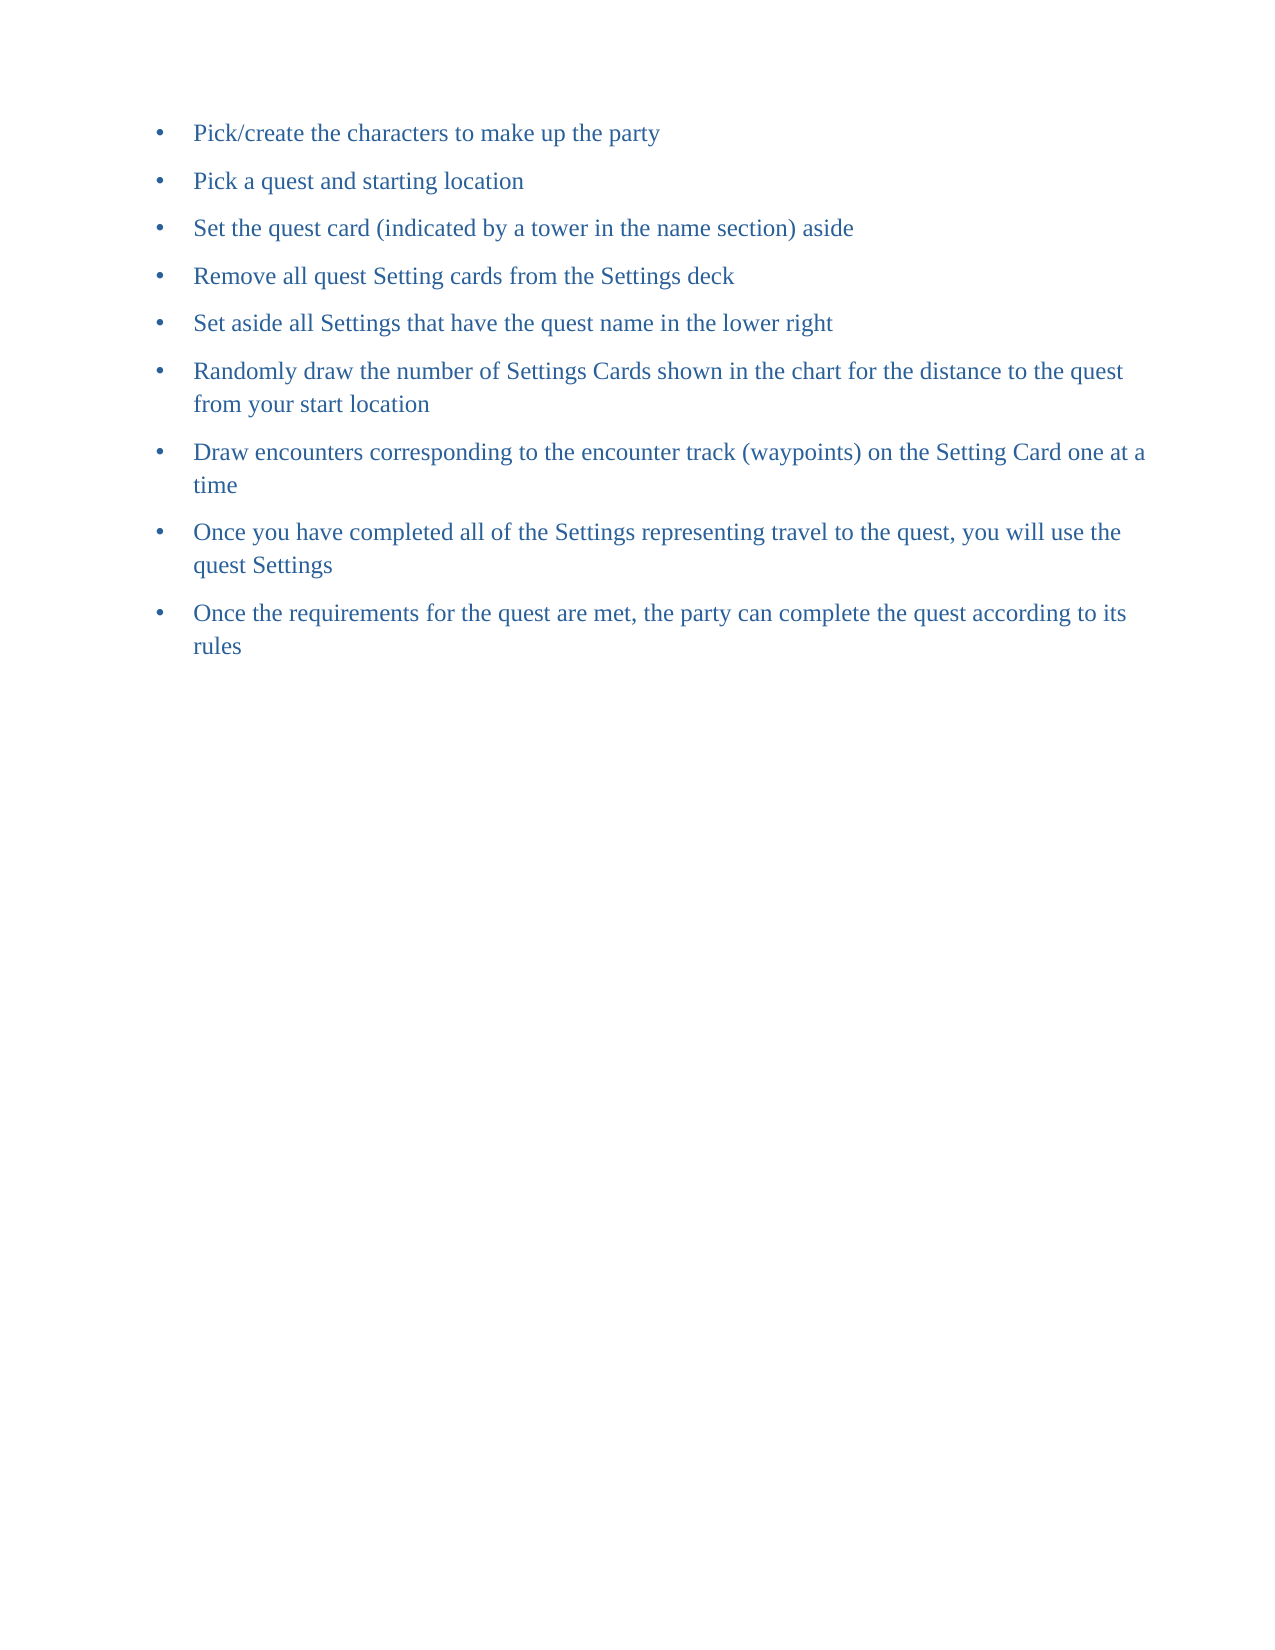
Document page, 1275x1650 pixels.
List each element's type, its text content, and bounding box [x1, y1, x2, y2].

list Draw encounters corresponding to the encounter track (waypoints) on the Setting Card one at a time [156, 437, 1157, 498]
list Remove all quest Setting cards from the Settings deck [156, 261, 1157, 290]
list Pick a quest and starting location [156, 166, 1157, 194]
list Set aside all Settings that have the quest name in the lower right [156, 308, 1157, 337]
list Once you have completed all of the Settings representing travel to the quest, you will use the quest Settings [156, 517, 1157, 579]
list Randomly draw the number of Settings Cards shown in the chart for the distance to the quest from your start location [156, 356, 1157, 418]
list Pick/create the characters to make up the party [156, 118, 1157, 147]
list Once the requirements for the quest are met, the party can complete the quest according to its rules [156, 598, 1157, 660]
list Set the quest card (indicated by a tower in the name section) aside [156, 213, 1157, 242]
